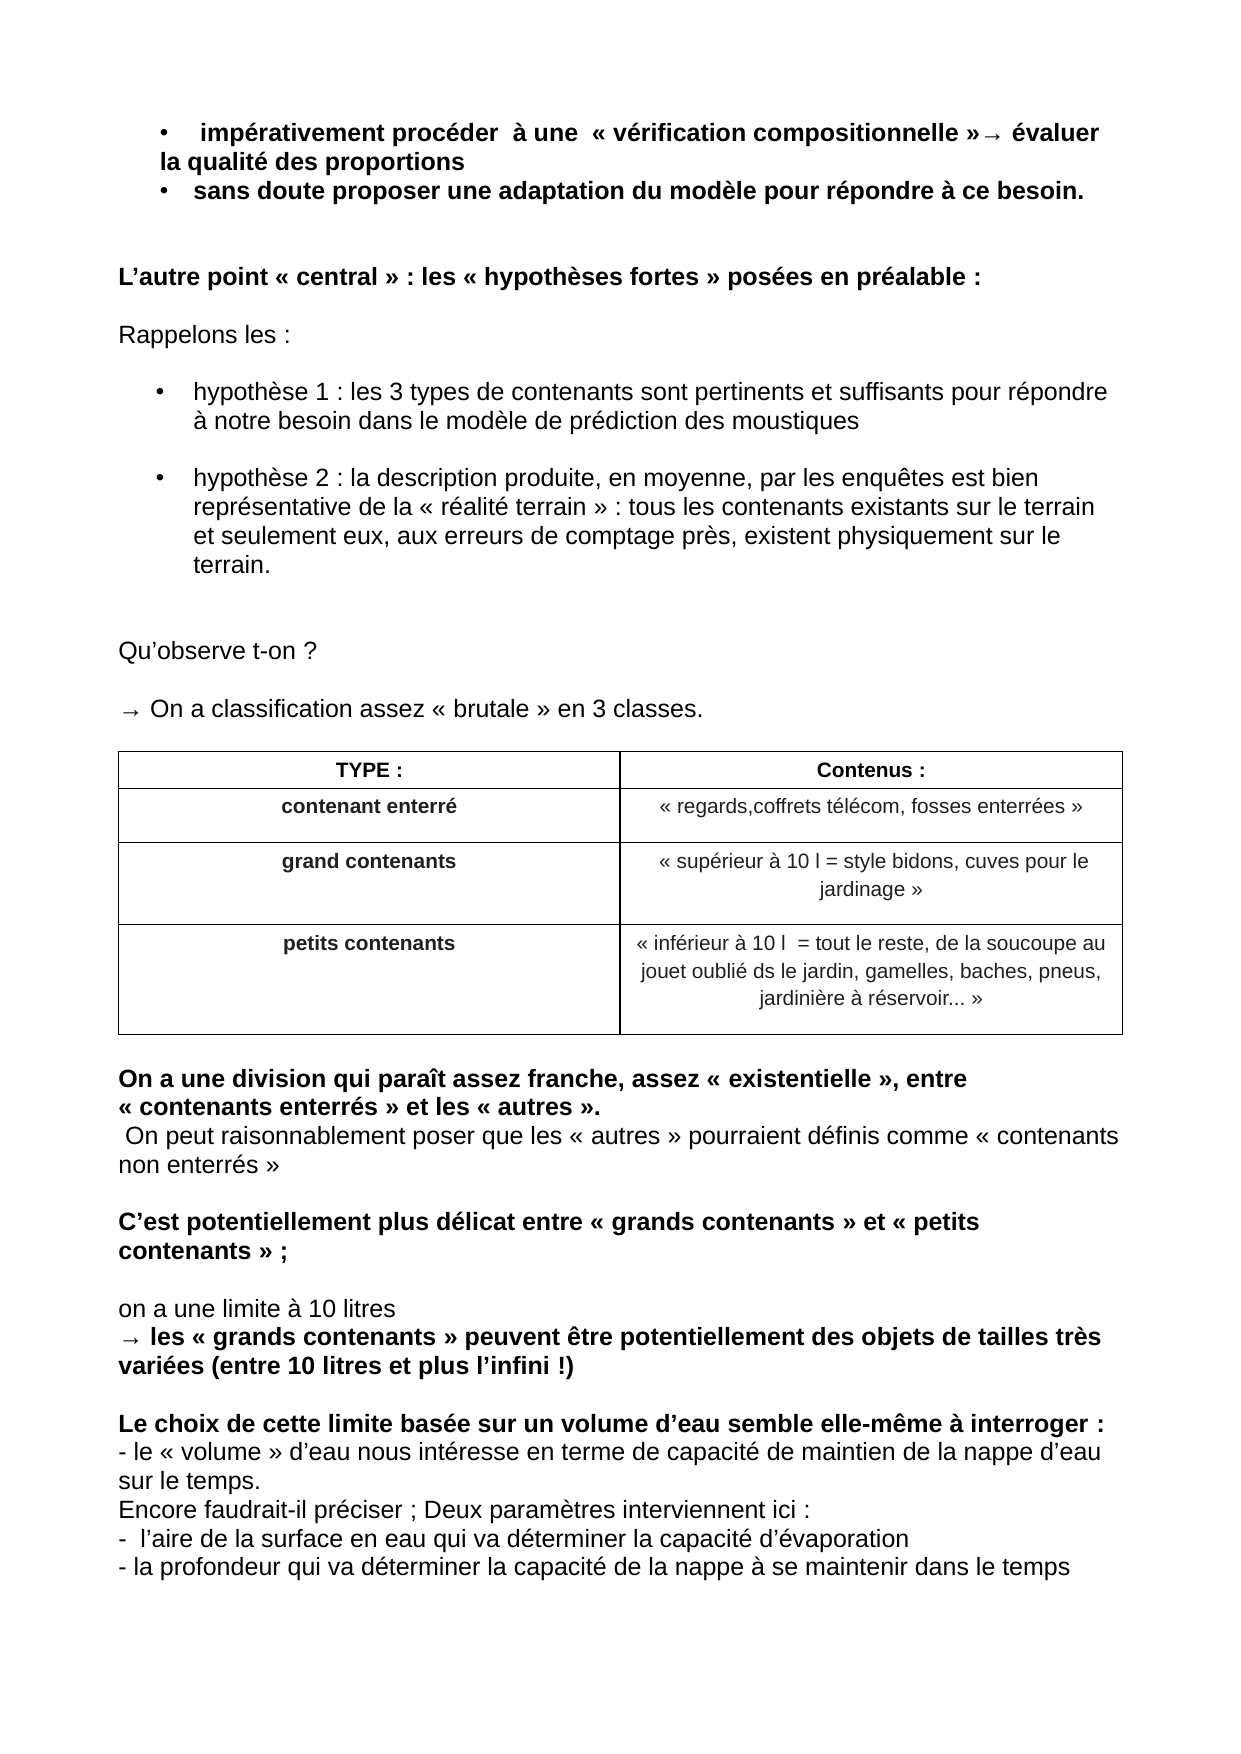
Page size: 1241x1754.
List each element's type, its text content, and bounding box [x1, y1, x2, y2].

text on a une limite à 10 litres [118, 1293, 1122, 1322]
table_cell petits contenants [119, 925, 619, 1034]
text Qu’observe t-on ? [118, 636, 1122, 665]
text C’est potentiellement plus délicat entre « grands contenants » et « petits contenants » ; [118, 1207, 1122, 1265]
table_cell « regards,coffrets télécom, fosses enterrées » [621, 789, 1122, 842]
list hypothèse 2 : la description produite, en moyenne, par les enquêtes est bien représentative de la « réalité terrain » : tous les contenants existants sur le terrain et seulement eux, aux erreurs de comptage près, existent physiquement sur le terrain. [156, 463, 1122, 578]
table_header Contenus : [621, 752, 1122, 787]
table_cell contenant enterré [119, 789, 619, 842]
text → On a classification assez « brutale » en 3 classes. [118, 693, 1122, 722]
table_header TYPE : [119, 752, 619, 787]
text - la profondeur qui va déterminer la capacité de la nappe à se maintenir dans le temps [118, 1552, 1122, 1581]
text - l’aire de la surface en eau qui va déterminer la capacité d’évaporation [118, 1523, 1122, 1552]
text On peut raisonnablement poser que les « autres » pourraient définis comme « contenants non enterrés » [118, 1121, 1122, 1178]
text Le choix de cette limite basée sur un volume d’eau semble elle-même à interroger : [118, 1408, 1122, 1437]
text → les « grands contenants » peuvent être potentiellement des objets de tailles très variées (entre 10 litres et plus l’infini !) [118, 1322, 1122, 1380]
list impérativement procéder à une « vérification compositionnelle »→ évaluer la qualité des proportions [159, 118, 1122, 176]
table_cell grand contenants [119, 843, 619, 924]
text Rappelons les : [118, 319, 1122, 348]
table_cell « inférieur à 10 l = tout le reste, de la soucoupe au jouet oublié ds le jardin, gamelles, baches, pneus, jardinière à réservoir... » [621, 925, 1122, 1034]
table_cell « supérieur à 10 l = style bidons, cuves pour le jardinage » [621, 843, 1122, 924]
list sans doute proposer une adaptation du modèle pour répondre à ce besoin. [159, 176, 1122, 204]
list hypothèse 1 : les 3 types de contenants sont pertinents et suffisants pour répondre à notre besoin dans le modèle de prédiction des moustiques [156, 377, 1122, 435]
text - le « volume » d’eau nous intéresse en terme de capacité de maintien de la nappe d’eau sur le temps. [118, 1437, 1122, 1495]
text Encore faudrait-il préciser ; Deux paramètres interviennent ici : [118, 1495, 1122, 1523]
text On a une division qui paraît assez franche, assez « existentielle », entre « contenants enterrés » et les « autres ». [118, 1063, 1122, 1121]
text L’autre point « central » : les « hypothèses fortes » posées en préalable : [118, 262, 1122, 291]
